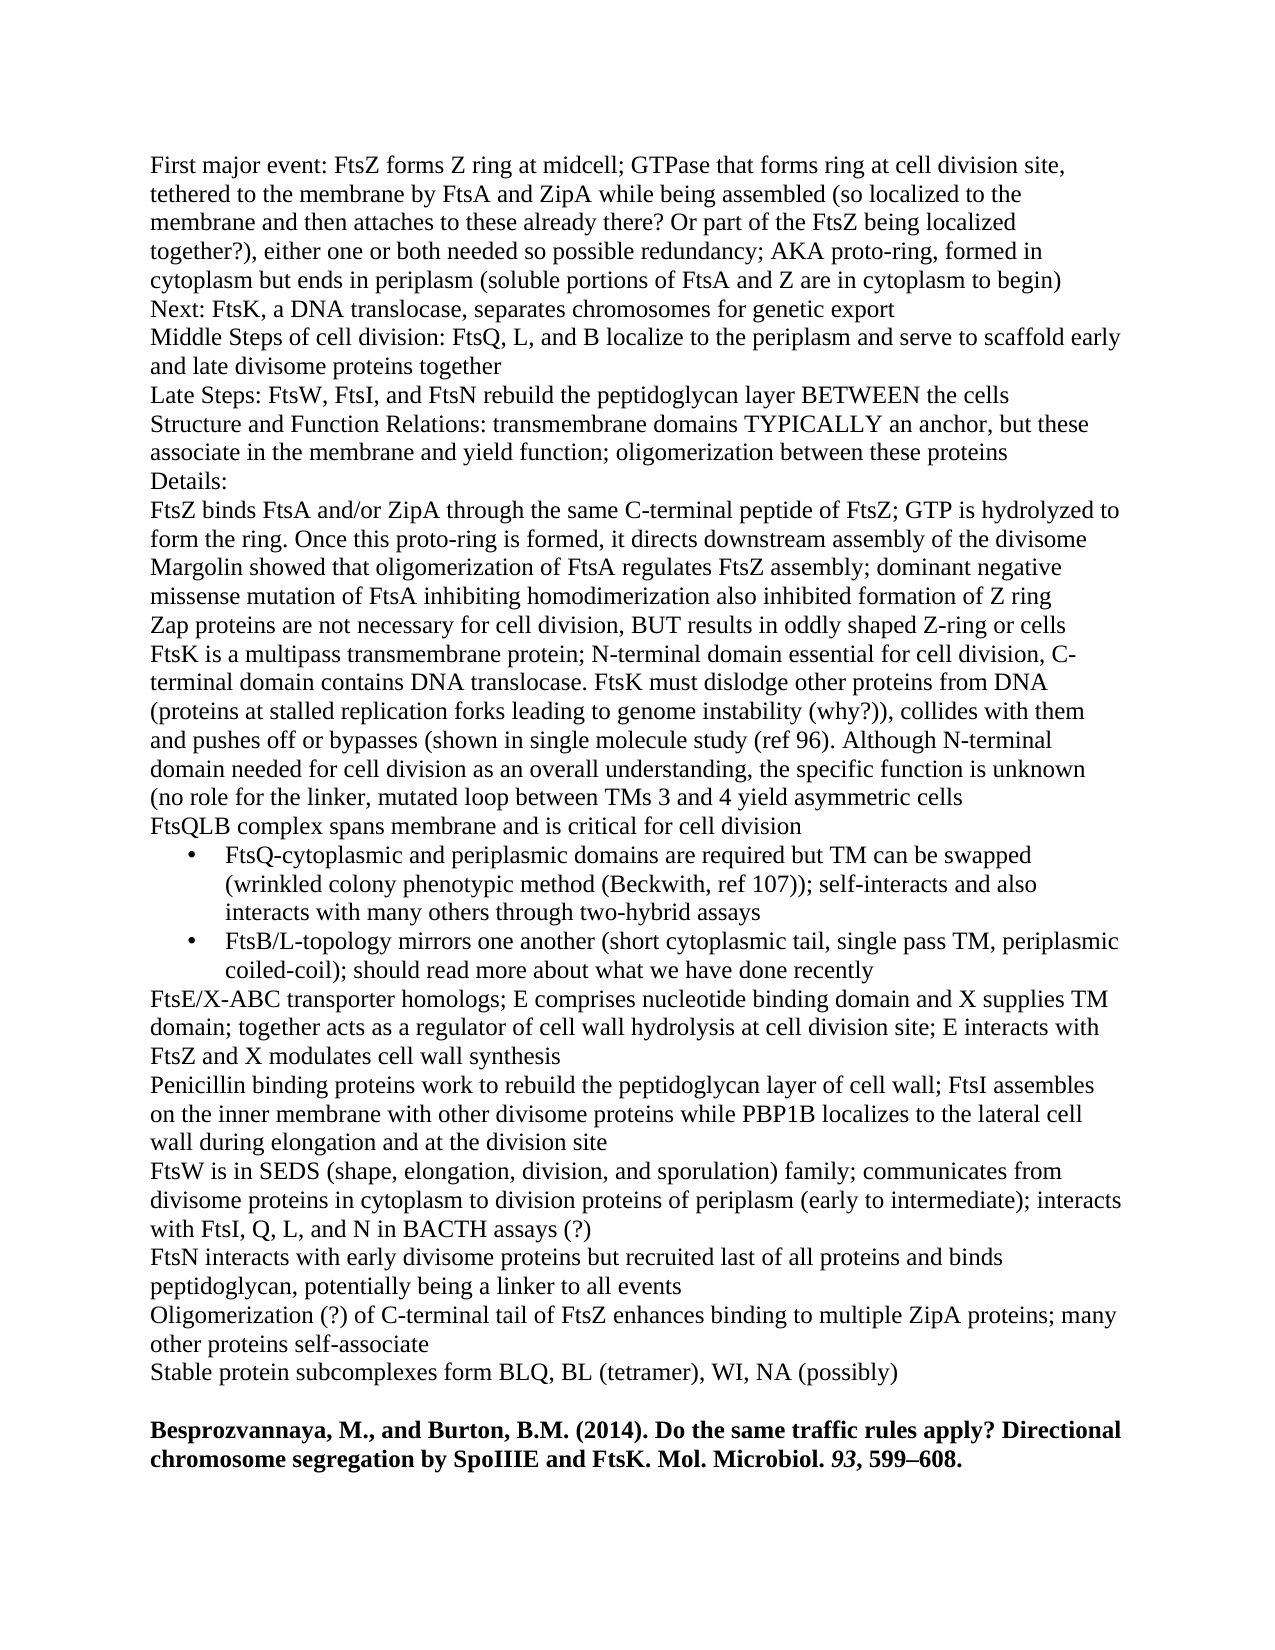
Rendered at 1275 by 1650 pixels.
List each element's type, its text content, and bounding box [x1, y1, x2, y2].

text First major event: FtsZ forms Z ring at midcell; GTPase that forms ring at cell division site, tethered to the membrane by FtsA and ZipA while being assembled (so localized to the membrane and then attaches to these already there? Or part of the FtsZ being localized together?), either one or both needed so possible redundancy; AKA proto-ring, formed in cytoplasm but ends in periplasm (soluble portions of FtsA and Z are in cytoplasm to begin) [150, 150, 1125, 294]
list FtsB/L-topology mirrors one another (short cytoplasmic tail, single pass TM, periplasmic coiled-coil); should read more about what we have done recently [187, 926, 1125, 984]
text FtsZ binds FtsA and/or ZipA through the same C-terminal peptide of FtsZ; GTP is hydrolyzed to form the ring. Once this proto-ring is formed, it directs downstream assembly of the divisome [150, 495, 1125, 552]
text Margolin showed that oligomerization of FtsA regulates FtsZ assembly; dominant negative missense mutation of FtsA inhibiting homodimerization also inhibited formation of Z ring [150, 552, 1125, 610]
text FtsQLB complex spans membrane and is critical for cell division [150, 811, 1125, 840]
text Middle Steps of cell division: FtsQ, L, and B localize to the periplasm and serve to scaffold early and late divisome proteins together [150, 322, 1125, 380]
text Stable protein subcomplexes form BLQ, BL (tetramer), WI, NA (possibly) [150, 1357, 1125, 1386]
text Next: FtsK, a DNA translocase, separates chromosomes for genetic export [150, 294, 1125, 322]
text FtsN interacts with early divisome proteins but recruited last of all proteins and binds peptidoglycan, potentially being a linker to all events [150, 1242, 1125, 1300]
text FtsW is in SEDS (shape, elongation, division, and sporulation) family; communicates from divisome proteins in cytoplasm to division proteins of periplasm (early to intermediate); interacts with FtsI, Q, L, and N in BACTH assays (?) [150, 1156, 1125, 1242]
text Besprozvannaya, M., and Burton, B.M. (2014). Do the same traffic rules apply? Directional chromosome segregation by SpoIIIE and FtsK. Mol. Microbiol. 93, 599–608. [150, 1415, 1125, 1472]
text Zap proteins are not necessary for cell division, BUT results in oddly shaped Z-ring or cells [150, 610, 1125, 639]
list FtsQ-cytoplasmic and periplasmic domains are required but TM can be swapped (wrinkled colony phenotypic method (Beckwith, ref 107)); self-interacts and also interacts with many others through two-hybrid assays [187, 840, 1125, 926]
text Details: [150, 466, 1125, 495]
text FtsK is a multipass transmembrane protein; N-terminal domain essential for cell division, C-terminal domain contains DNA translocase. FtsK must dislodge other proteins from DNA (proteins at stalled replication forks leading to genome instability (why?)), collides with them and pushes off or bypasses (shown in single molecule study (ref 96). Although N-terminal domain needed for cell division as an overall understanding, the specific function is unknown (no role for the linker, mutated loop between TMs 3 and 4 yield asymmetric cells [150, 639, 1125, 811]
text FtsE/X-ABC transporter homologs; E comprises nucleotide binding domain and X supplies TM domain; together acts as a regulator of cell wall hydrolysis at cell division site; E interacts with FtsZ and X modulates cell wall synthesis [150, 984, 1125, 1070]
text Penicillin binding proteins work to rebuild the peptidoglycan layer of cell wall; FtsI assembles on the inner membrane with other divisome proteins while PBP1B localizes to the lateral cell wall during elongation and at the division site [150, 1070, 1125, 1156]
text Late Steps: FtsW, FtsI, and FtsN rebuild the peptidoglycan layer BETWEEN the cells [150, 380, 1125, 409]
text Oligomerization (?) of C-terminal tail of FtsZ enhances binding to multiple ZipA proteins; many other proteins self-associate [150, 1300, 1125, 1357]
text Structure and Function Relations: transmembrane domains TYPICALLY an anchor, but these associate in the membrane and yield function; oligomerization between these proteins [150, 409, 1125, 466]
